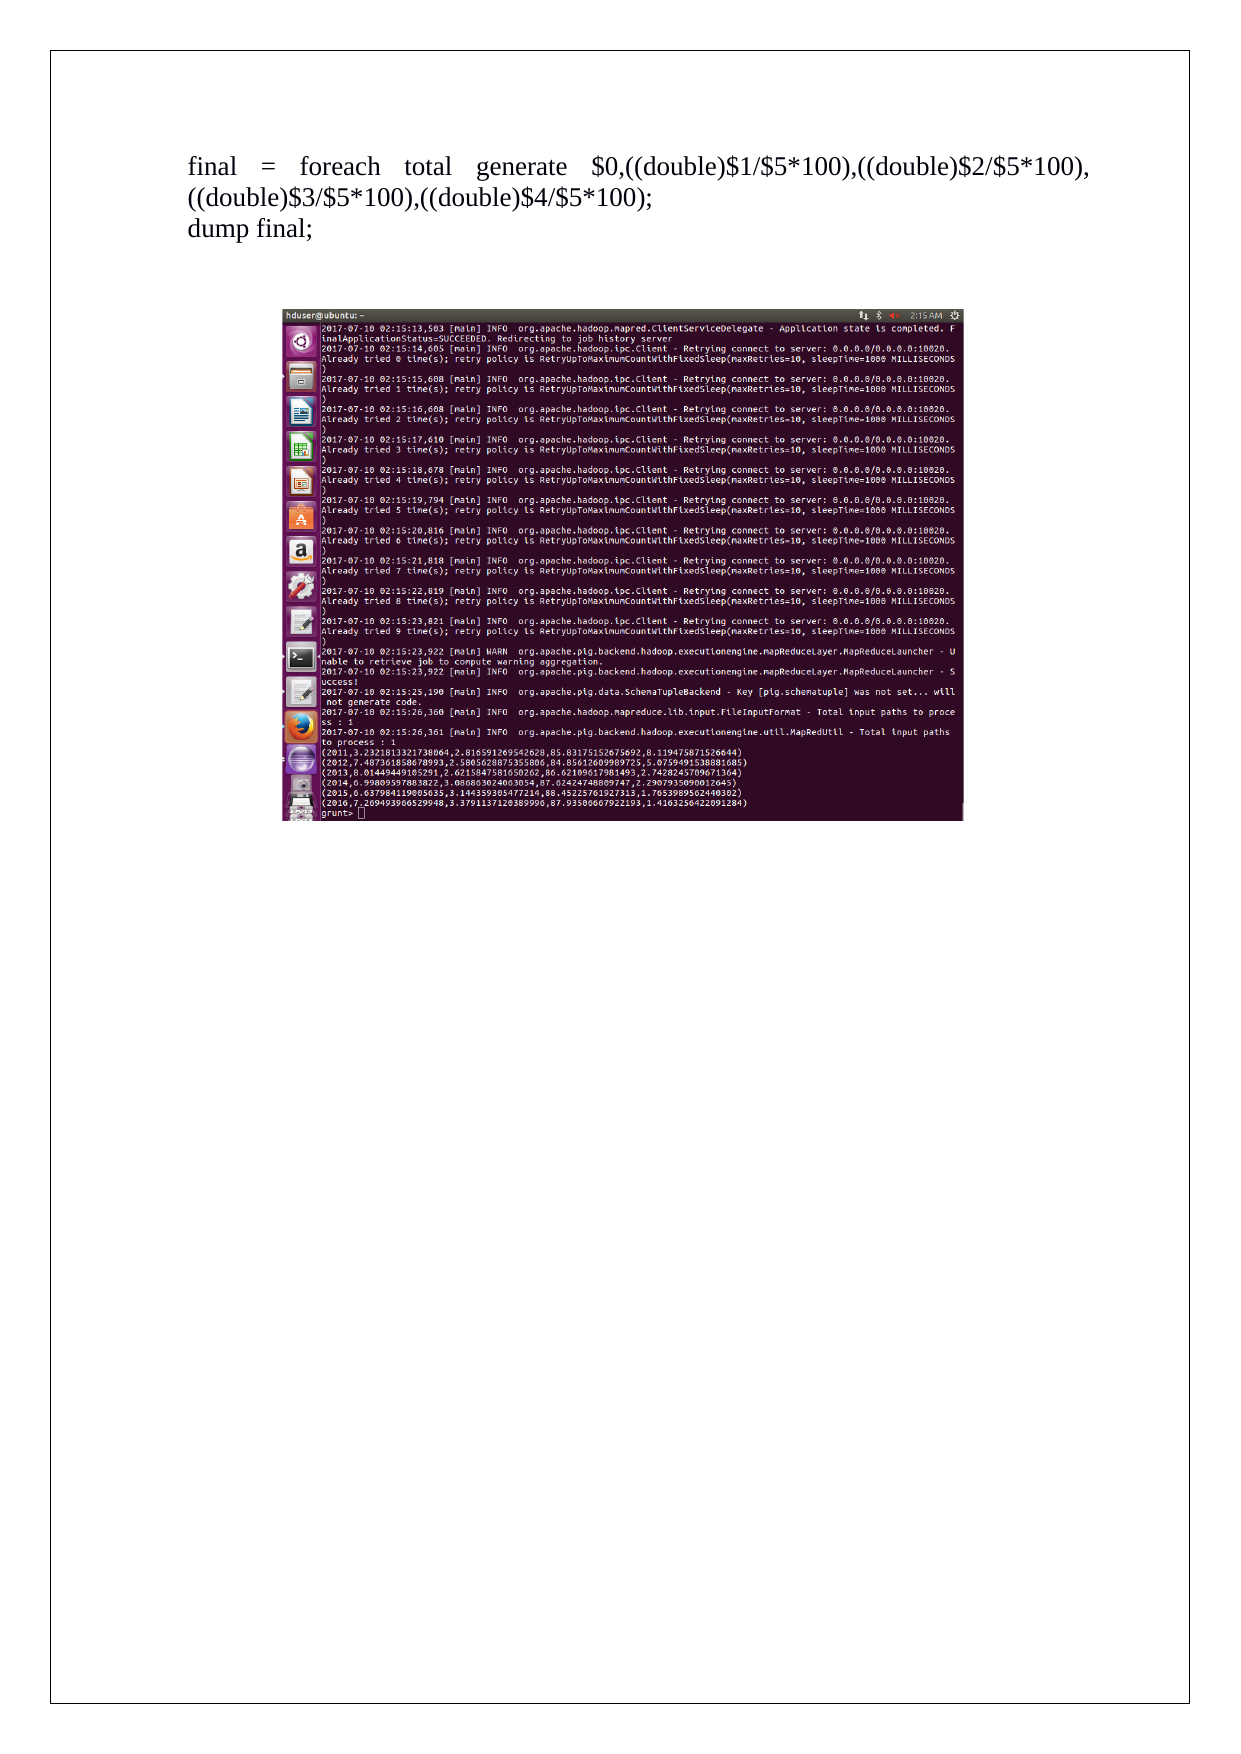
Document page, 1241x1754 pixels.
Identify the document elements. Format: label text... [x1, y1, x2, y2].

text dump final; [187, 212, 1090, 243]
text final = foreach total generate $0,((double)$1/$5*100),((double)$2/$5*100),((double)$3/$5*100),((double)$4/$5*100); [187, 150, 1090, 212]
picture [282, 309, 964, 821]
